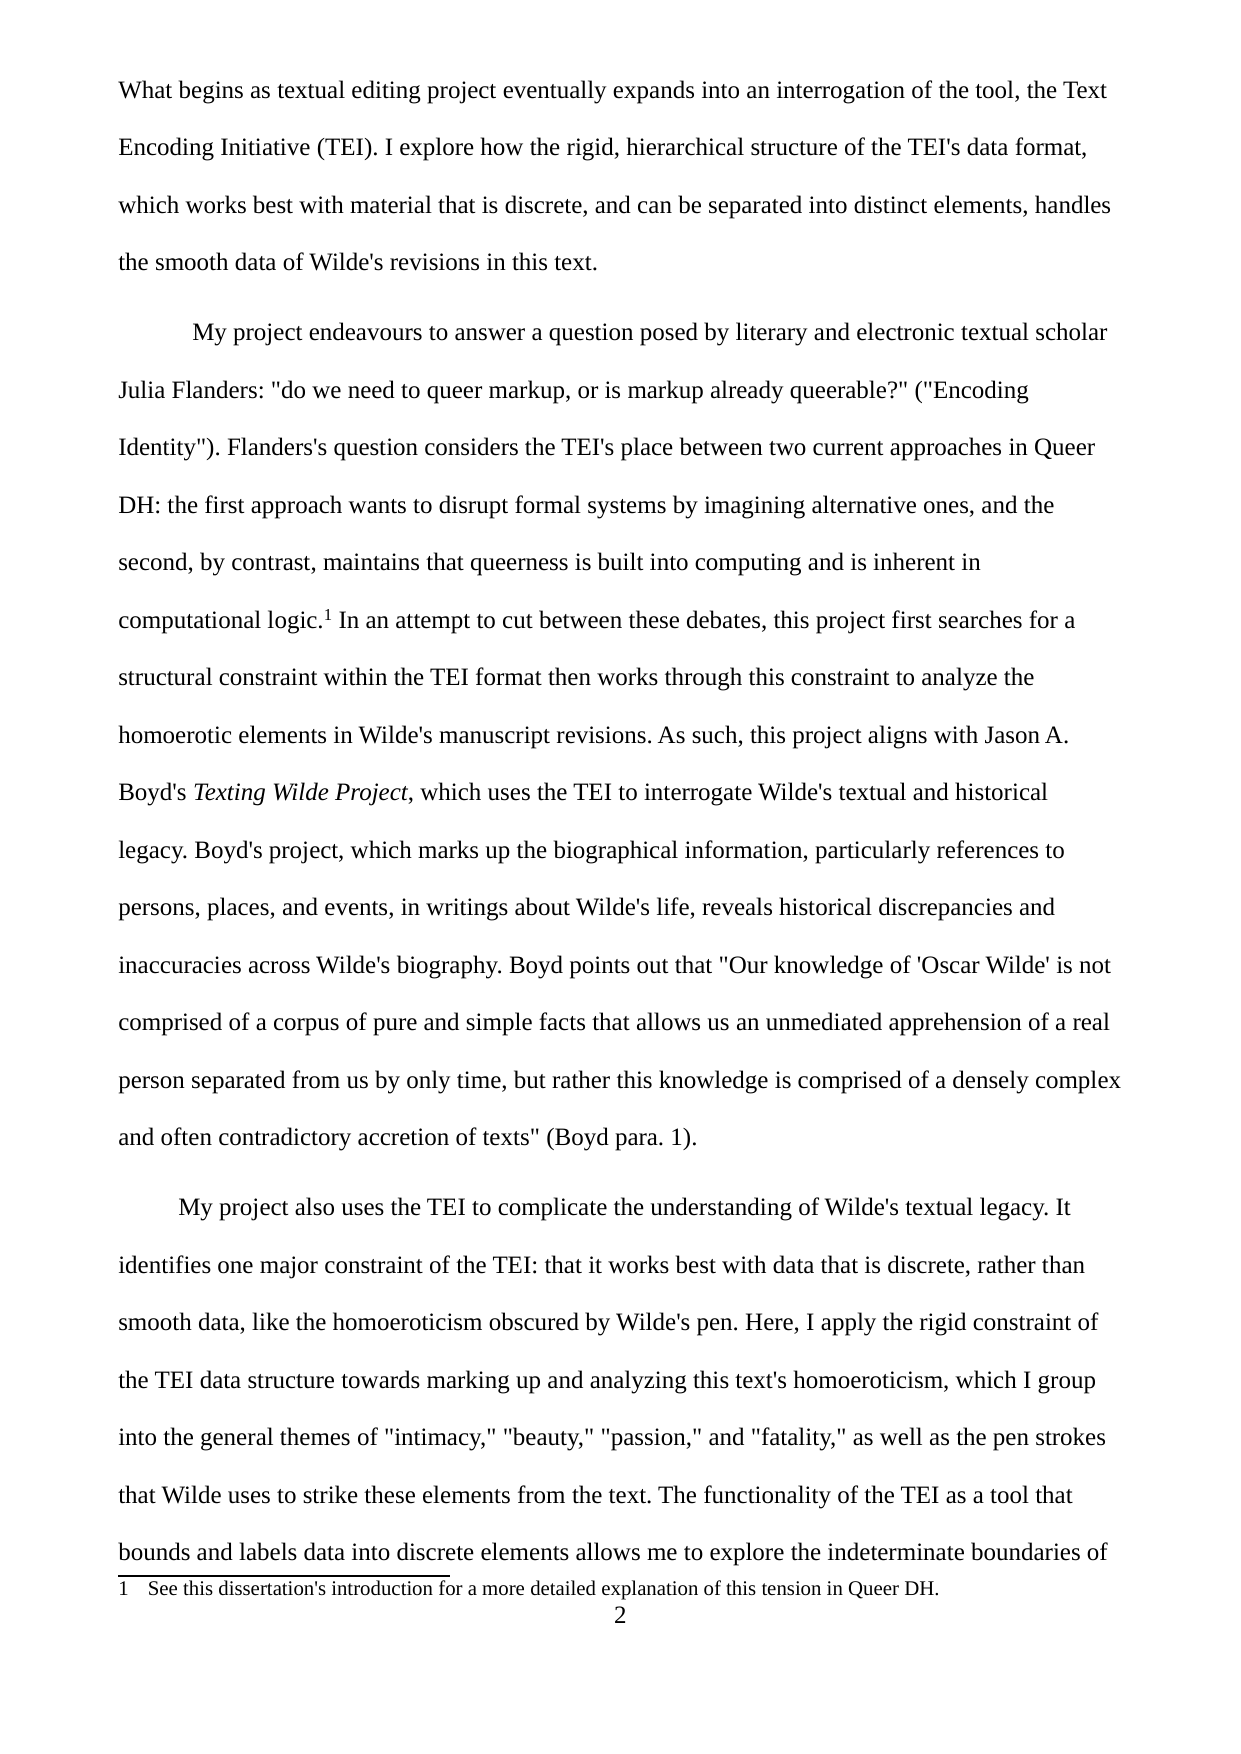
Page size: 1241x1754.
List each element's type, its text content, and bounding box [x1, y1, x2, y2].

text My project endeavours to answer a question posed by literary and electronic textual scholar Julia Flanders: "do we need to queer markup, or is markup already queerable?" ("Encoding Identity"). Flanders's question considers the TEI's place between two current approaches in Queer DH: the first approach wants to disrupt formal systems by imagining alternative ones, and the second, by contrast, maintains that queerness is built into computing and is inherent in computational logic. In an attempt to cut between these debates, this project first searches for a structural constraint within the TEI format then works through this constraint to analyze the homoerotic elements in Wilde's manuscript revisions. As such, this project aligns with Jason A. Boyd's Texting Wilde Project, which uses the TEI to interrogate Wilde's textual and historical legacy. Boyd's project, which marks up the biographical information, particularly references to persons, places, and events, in writings about Wilde's life, reveals historical discrepancies and inaccuracies across Wilde's biography. Boyd points out that "Our knowledge of 'Oscar Wilde' is not comprised of a corpus of pure and simple facts that allows us an unmediated apprehension of a real person separated from us by only time, but rather this knowledge is comprised of a densely complex and often contradictory accretion of texts" (Boyd para. 1). [118, 317, 1122, 1151]
text My project also uses the TEI to complicate the understanding of Wilde's textual legacy. It identifies one major constraint of the TEI: that it works best with data that is discrete, rather than smooth data, like the homoeroticism obscured by Wilde's pen. Here, I apply the rigid constraint of the TEI data structure towards marking up and analyzing this text's homoeroticism, which I group into the general themes of "intimacy," "beauty," "passion," and "fatality," as well as the pen strokes that Wilde uses to strike these elements from the text. The functionality of the TEI as a tool that bounds and labels data into discrete elements allows me to explore the indeterminate boundaries of [118, 1192, 1122, 1566]
text What begins as textual editing project eventually expands into an interrogation of the tool, the Text Encoding Initiative (TEI). I explore how the rigid, hierarchical structure of the TEI's data format, which works best with material that is discrete, and can be separated into distinct elements, handles the smooth data of Wilde's revisions in this text. [118, 75, 1122, 276]
text See this dissertation's introduction for a more detailed explanation of this tension in Queer DH. [118, 1576, 1122, 1600]
